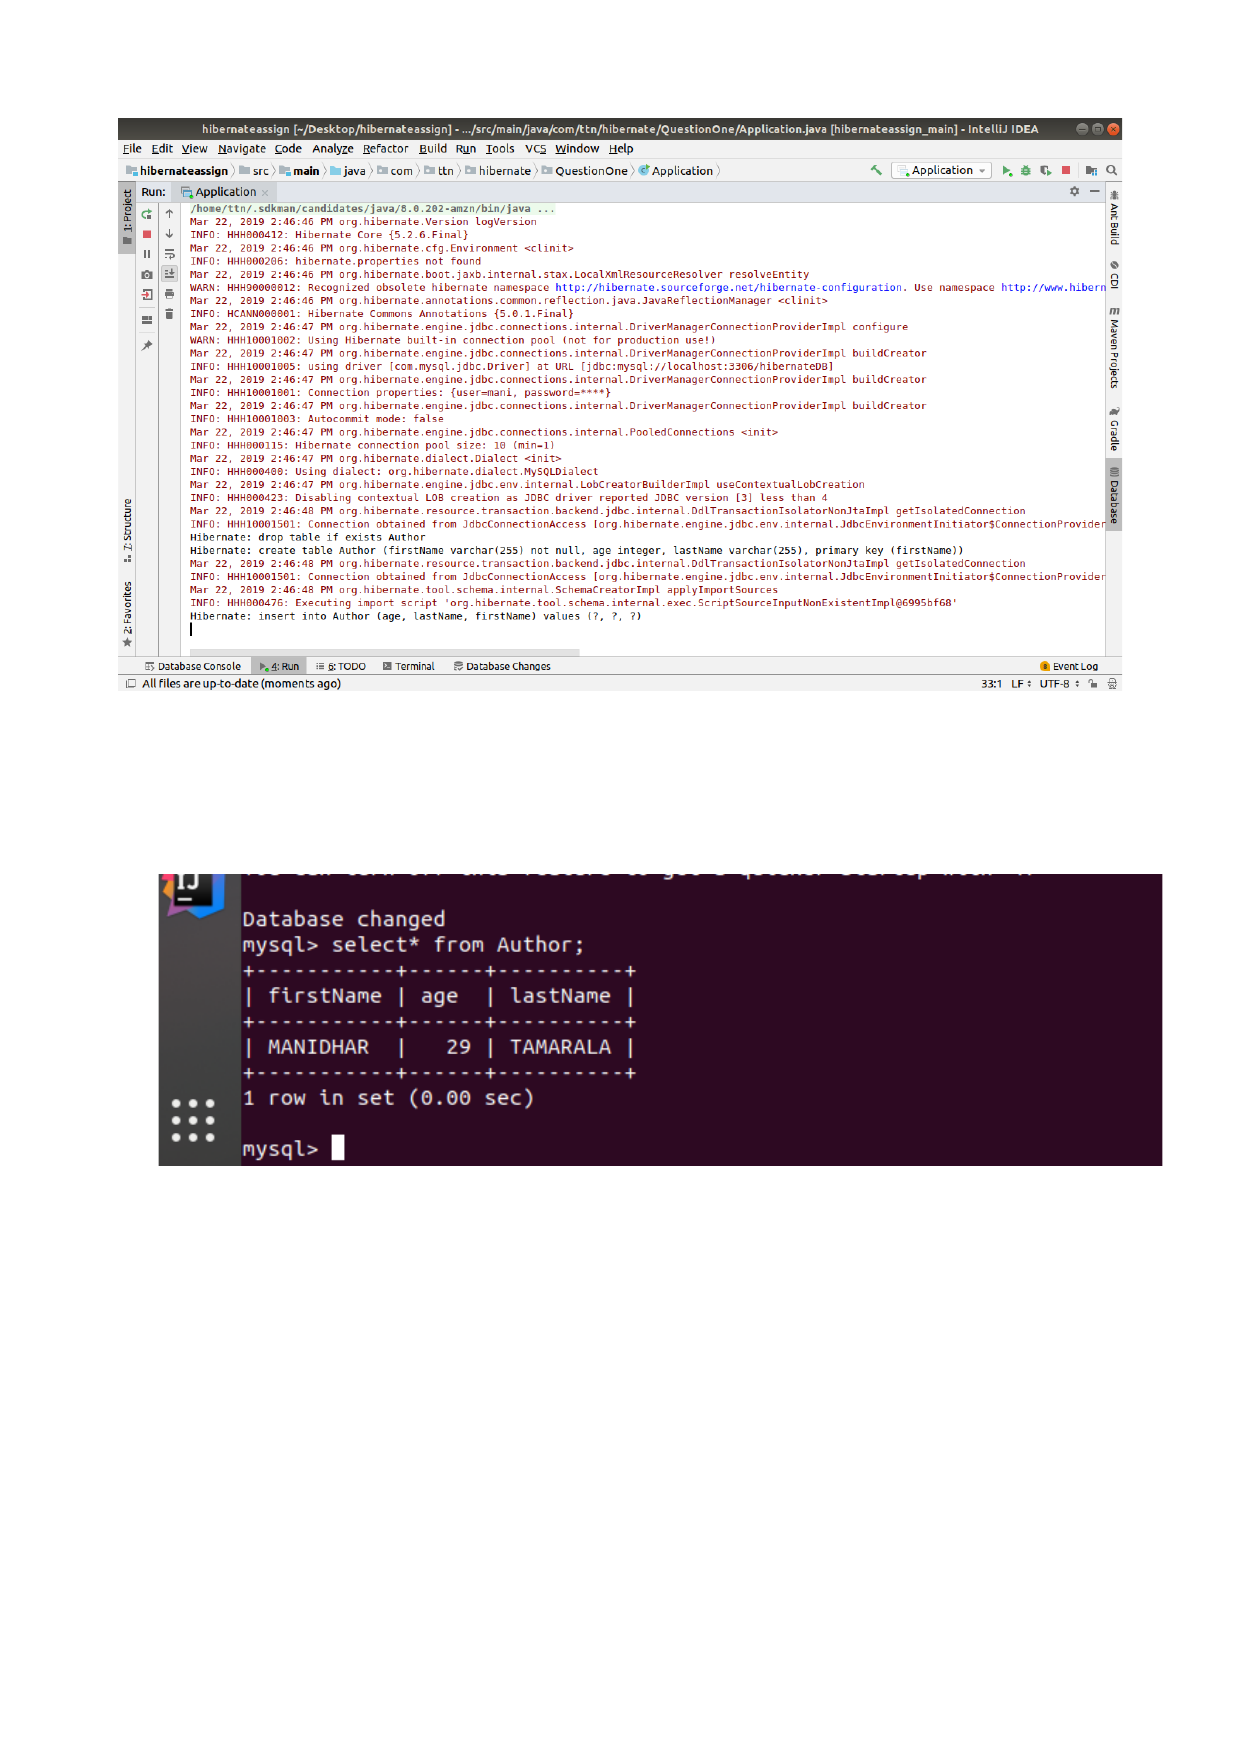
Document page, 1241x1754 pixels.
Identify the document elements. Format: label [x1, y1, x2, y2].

picture [118, 118, 1123, 691]
picture [158, 874, 1163, 1166]
